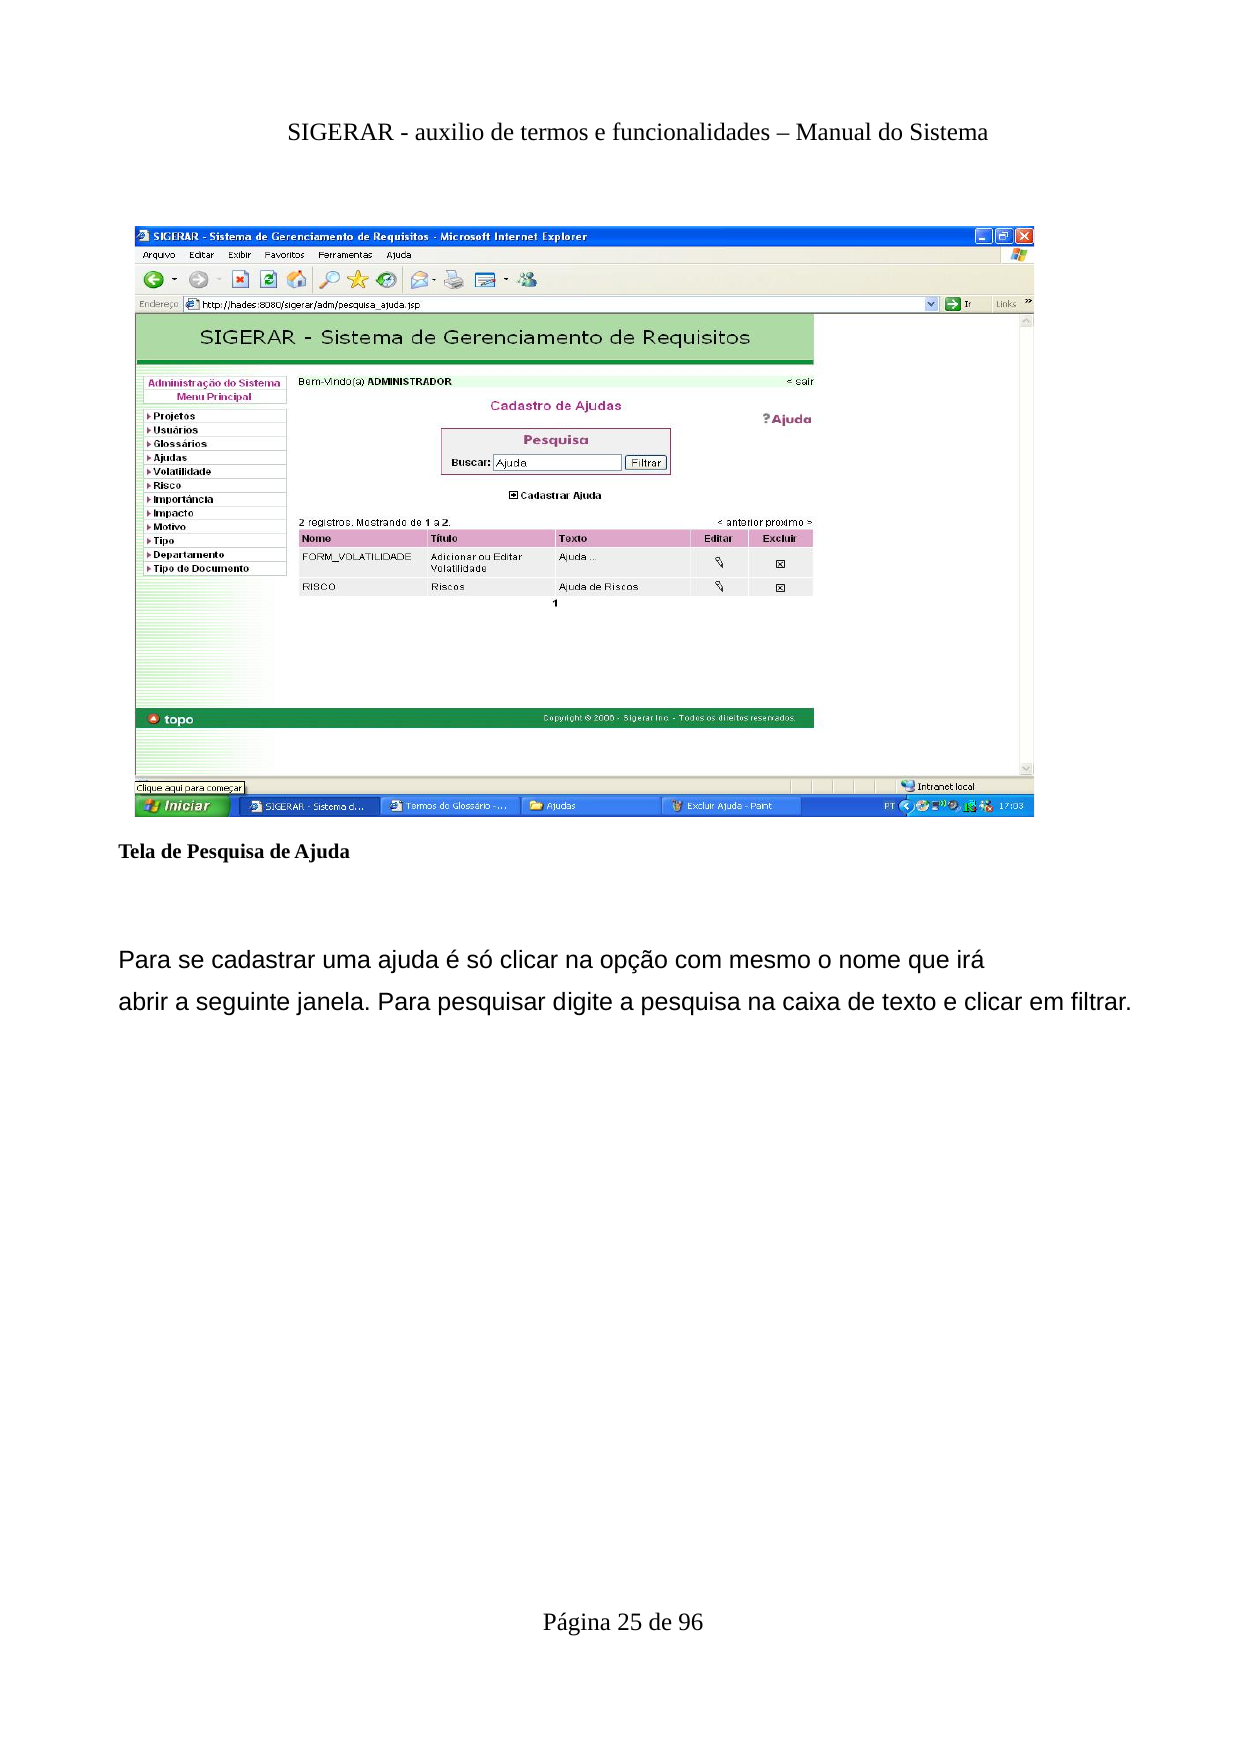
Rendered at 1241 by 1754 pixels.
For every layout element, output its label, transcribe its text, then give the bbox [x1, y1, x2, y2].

text Tela de Pesquisa de Ajuda [118, 839, 1134, 863]
text Para se cadastrar uma ajuda é só clicar na opção com mesmo o nome que irá [118, 946, 1134, 974]
text abrir a seguinte janela. Para pesquisar digite a pesquisa na caixa de texto e clicar em filtrar. [118, 988, 1134, 1016]
picture [134, 226, 1035, 817]
